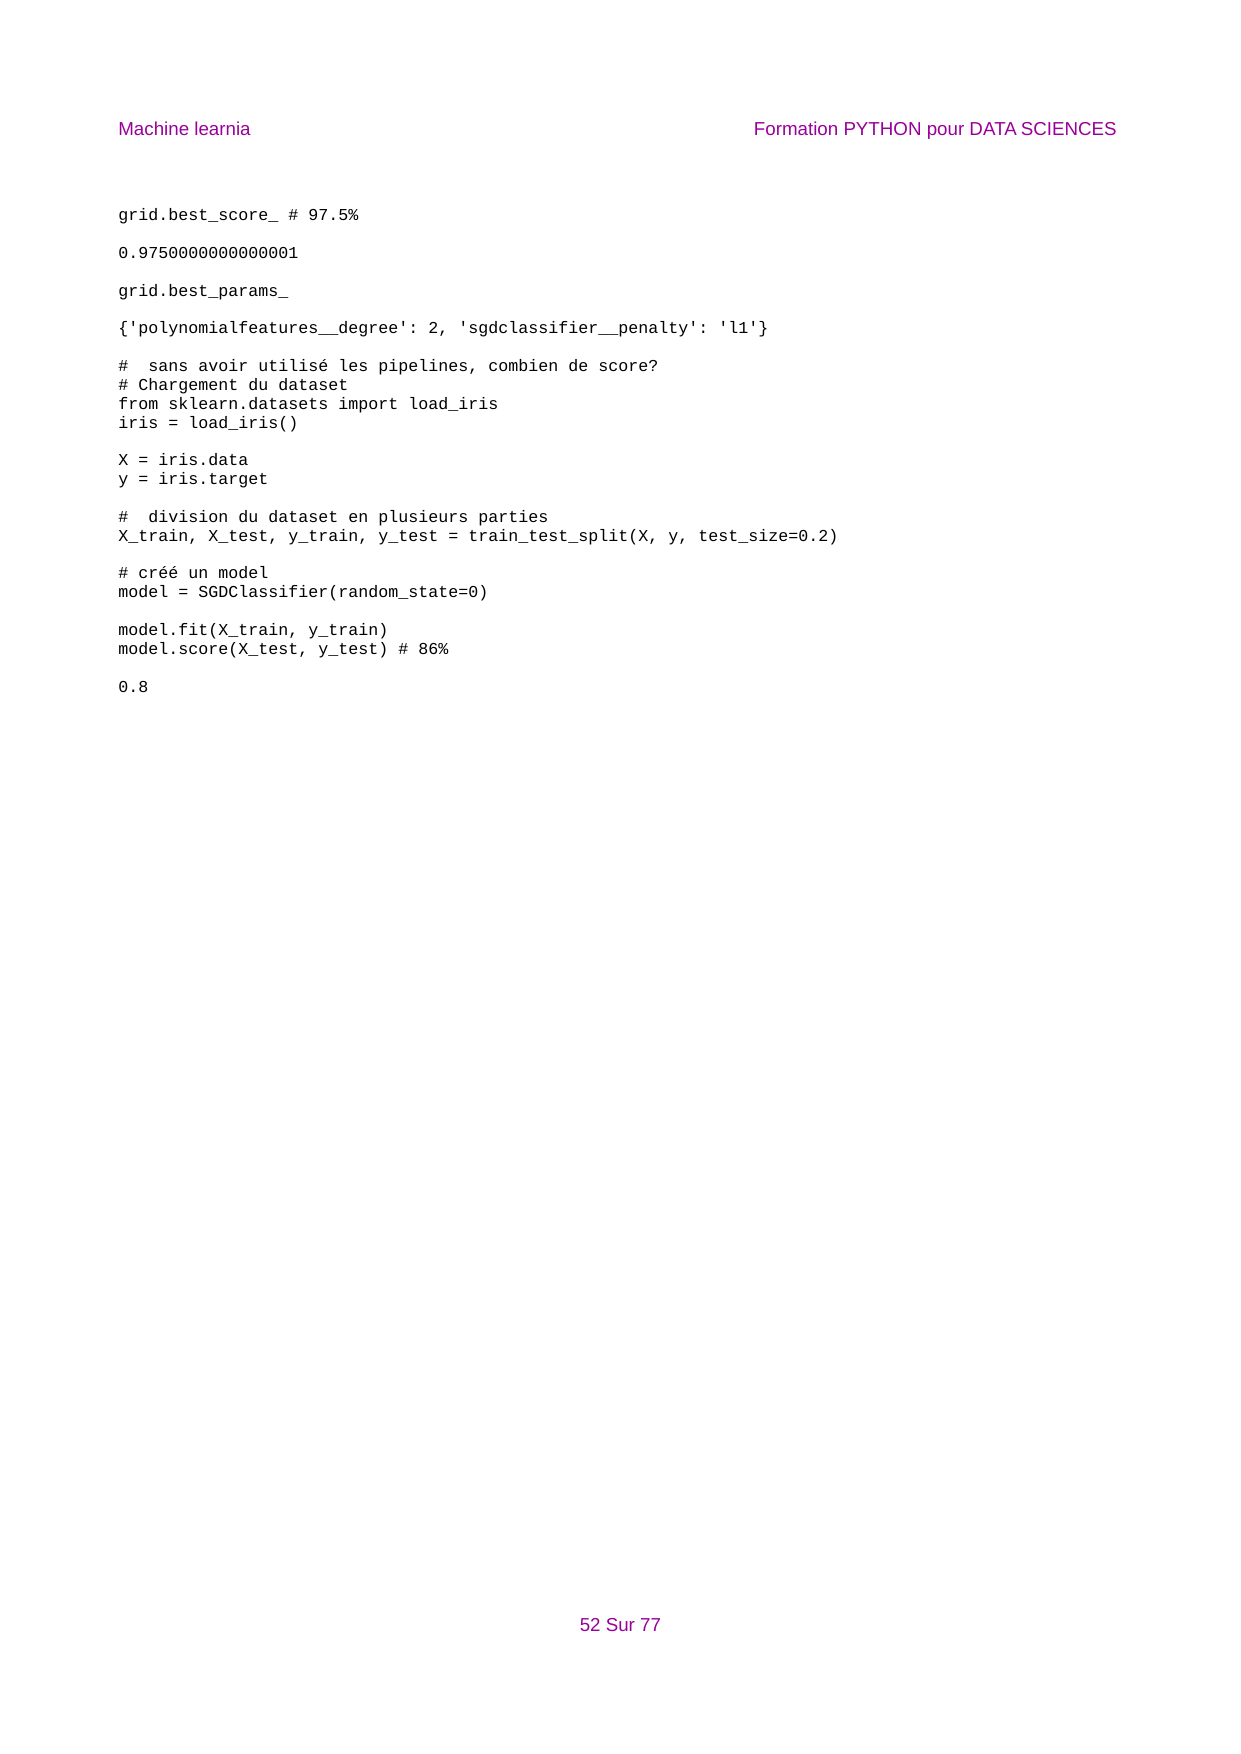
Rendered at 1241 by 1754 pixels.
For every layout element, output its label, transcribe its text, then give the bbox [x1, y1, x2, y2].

text 0.9750000000000001 [118, 244, 1122, 263]
text model.score(X_test, y_test) # 86% [118, 641, 1122, 659]
text y = iris.target [118, 471, 1122, 490]
text # Chargement du dataset [118, 377, 1122, 395]
text model = SGDClassifier(random_state=0) [118, 584, 1122, 603]
text iris = load_iris() [118, 414, 1122, 433]
text # division du dataset en plusieurs parties [118, 508, 1122, 527]
text # créé un model [118, 565, 1122, 584]
text X_train, X_test, y_train, y_test = train_test_split(X, y, test_size=0.2) [118, 527, 1122, 546]
text X = iris.data [118, 452, 1122, 471]
text # sans avoir utilisé les pipelines, combien de score? [118, 358, 1122, 377]
text from sklearn.datasets import load_iris [118, 395, 1122, 414]
text {'polynomialfeatures__degree': 2, 'sgdclassifier__penalty': 'l1'} [118, 320, 1122, 339]
text 0.8 [118, 678, 1122, 697]
text grid.best_score_ # 97.5% [118, 207, 1122, 226]
text grid.best_params_ [118, 282, 1122, 301]
text model.fit(X_train, y_train) [118, 622, 1122, 641]
